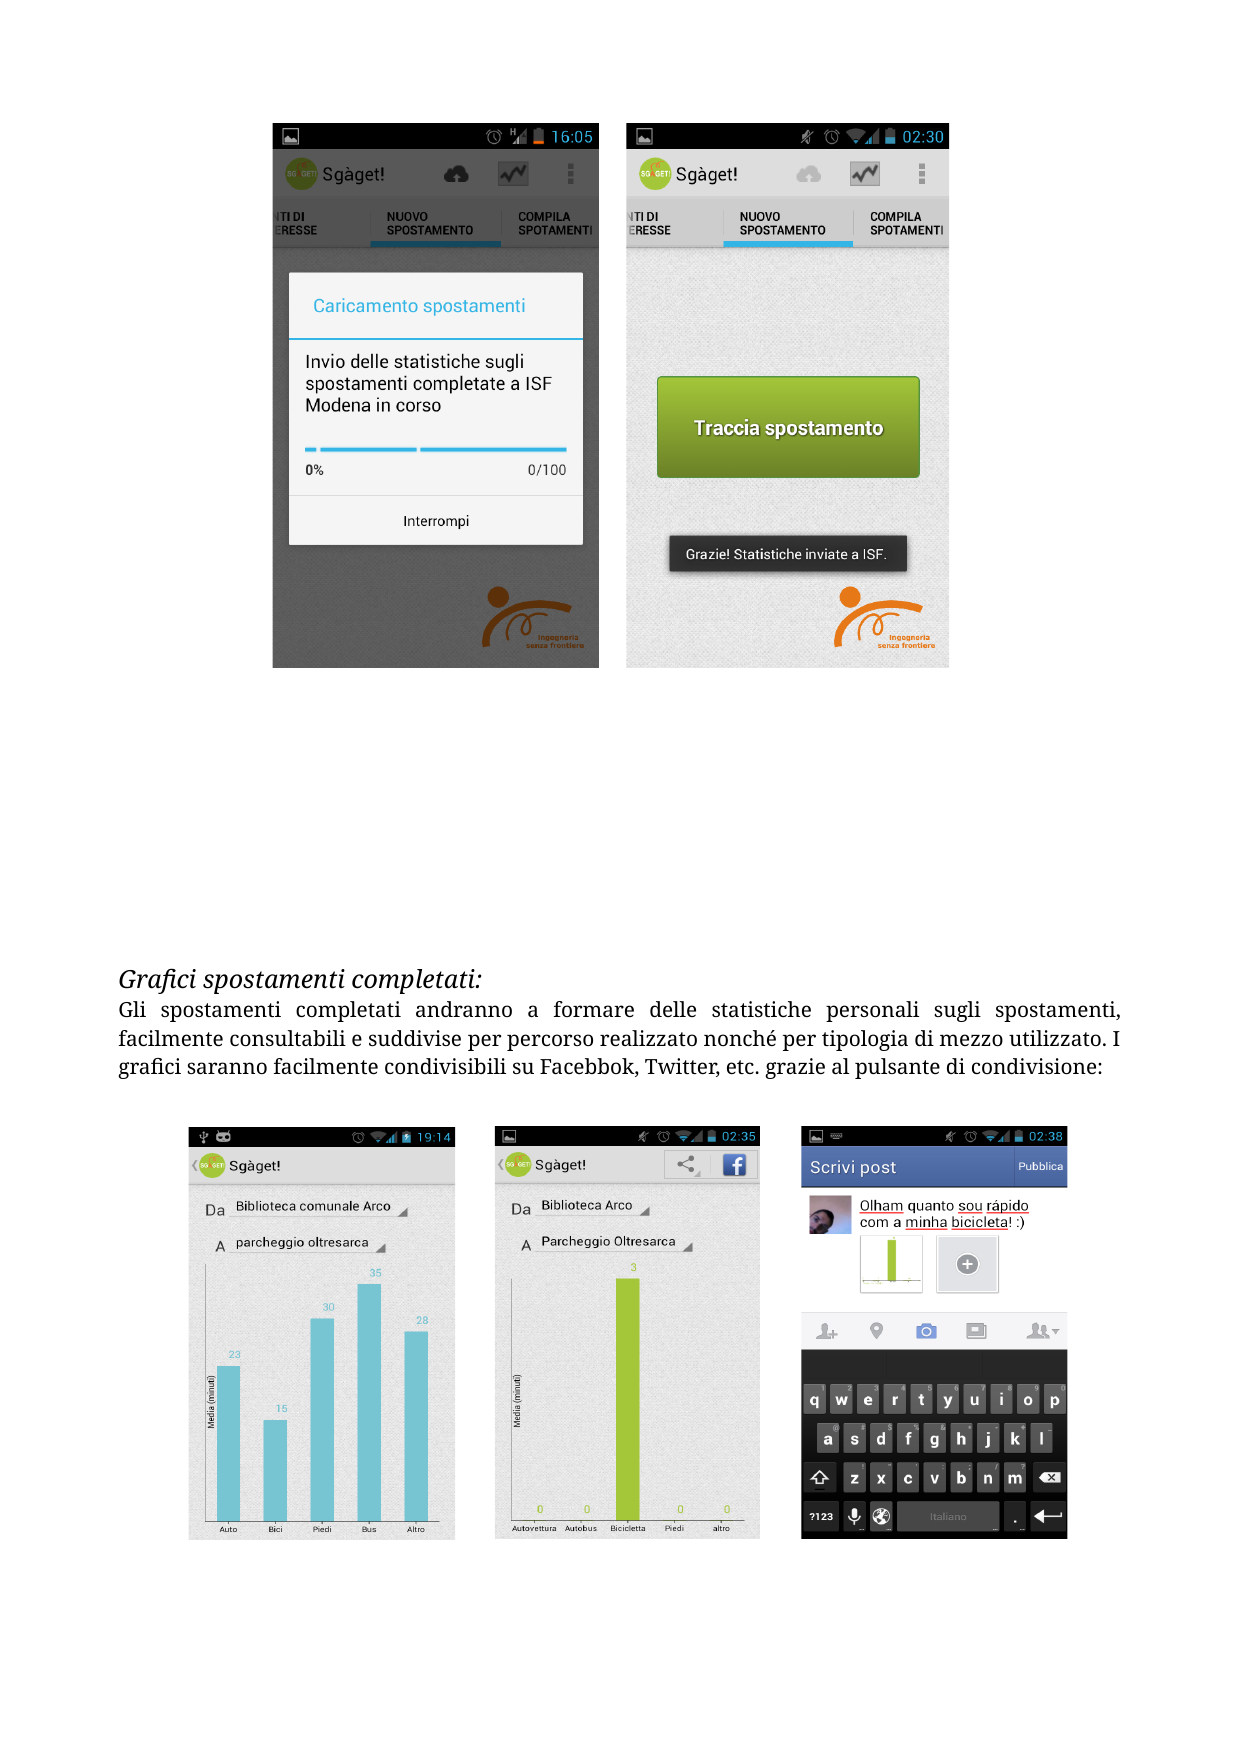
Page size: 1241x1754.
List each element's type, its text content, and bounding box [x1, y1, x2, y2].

table_header [787, 1539, 1121, 1573]
picture [626, 123, 950, 668]
text Gli spostamenti completati andranno a formare delle statistiche personali sugli spostamenti, facilmente consultabili e suddivise per percorso realizzato nonché per tipologia di mezzo utilizzato. I grafici saranno facilmente condivisibili su Facebbok, Twitter, etc. grazie al pulsante di condivisione: [118, 995, 1122, 1081]
subtitle Grafici spostamenti completati: [118, 961, 1122, 995]
table_header [203, 1121, 489, 1573]
table_header [283, 118, 620, 667]
table_header [787, 1121, 1121, 1538]
picture [272, 123, 599, 668]
picture [801, 1126, 1068, 1539]
picture [494, 1126, 760, 1539]
table_header [489, 1121, 787, 1573]
table_header [283, 668, 620, 702]
table_header [620, 118, 945, 702]
picture [188, 1127, 456, 1540]
